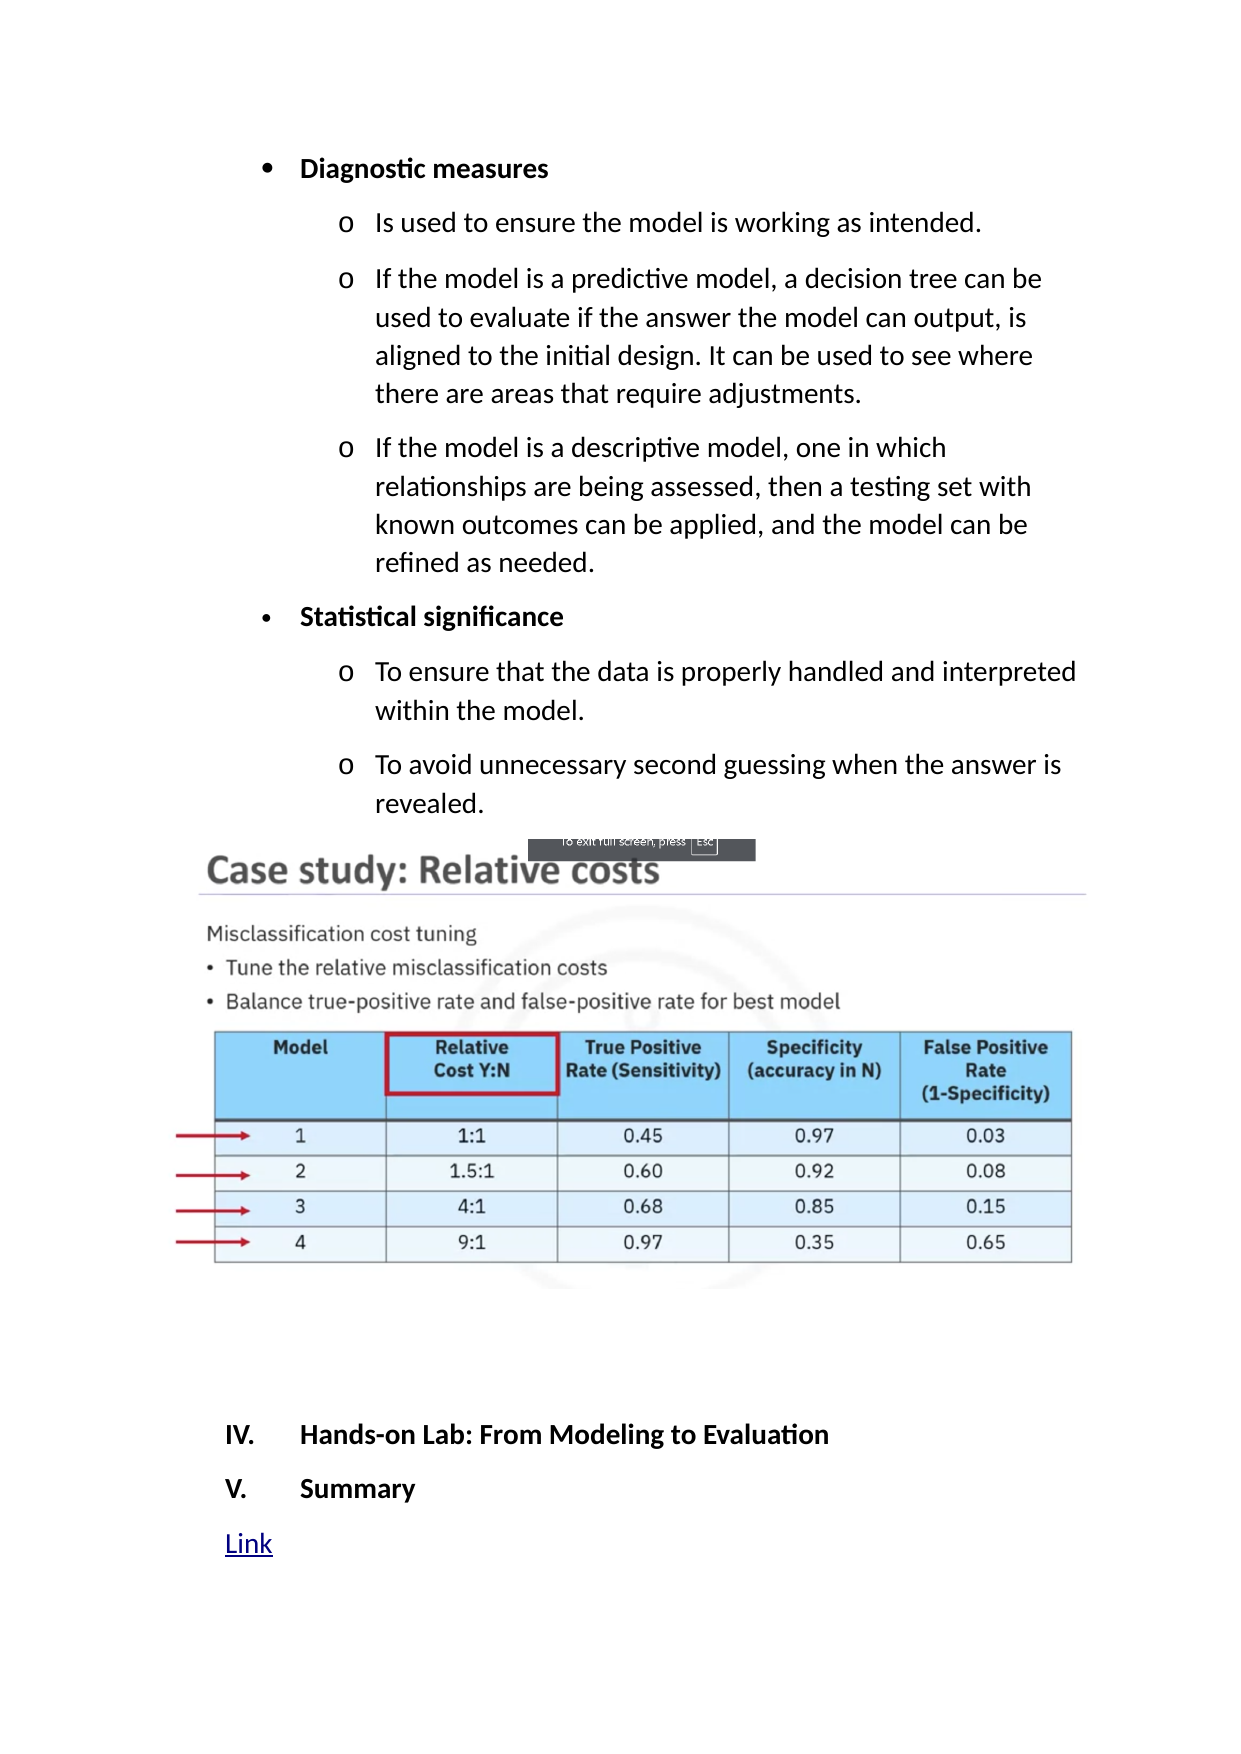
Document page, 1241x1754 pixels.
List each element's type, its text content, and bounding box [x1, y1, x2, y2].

list Is used to ensure the model is working as intended. [337, 204, 1090, 241]
list Hands-on Lab: From Modeling to Evaluation [225, 1416, 1090, 1452]
list To ensure that the data is properly handled and interpreted within the model. [337, 653, 1090, 727]
list Summary [225, 1470, 1090, 1506]
list To avoid unnecessary second guessing when the answer is revealed. [337, 746, 1090, 821]
list If the model is a descriptive model, one in which relationships are being assessed, then a testing set with known outcomes can be applied, and the model can be refined as needed. [337, 429, 1090, 579]
list Diagnostic measures [262, 150, 1090, 186]
text Link [150, 1525, 1090, 1560]
list Statistical significance [262, 598, 1090, 634]
list If the model is a predictive model, a decision tree can be used to evaluate if the answer the model can output, is aligned to the initial design. It can be used to see where there are areas that require adjustments. [337, 260, 1090, 411]
picture [150, 839, 1091, 1289]
